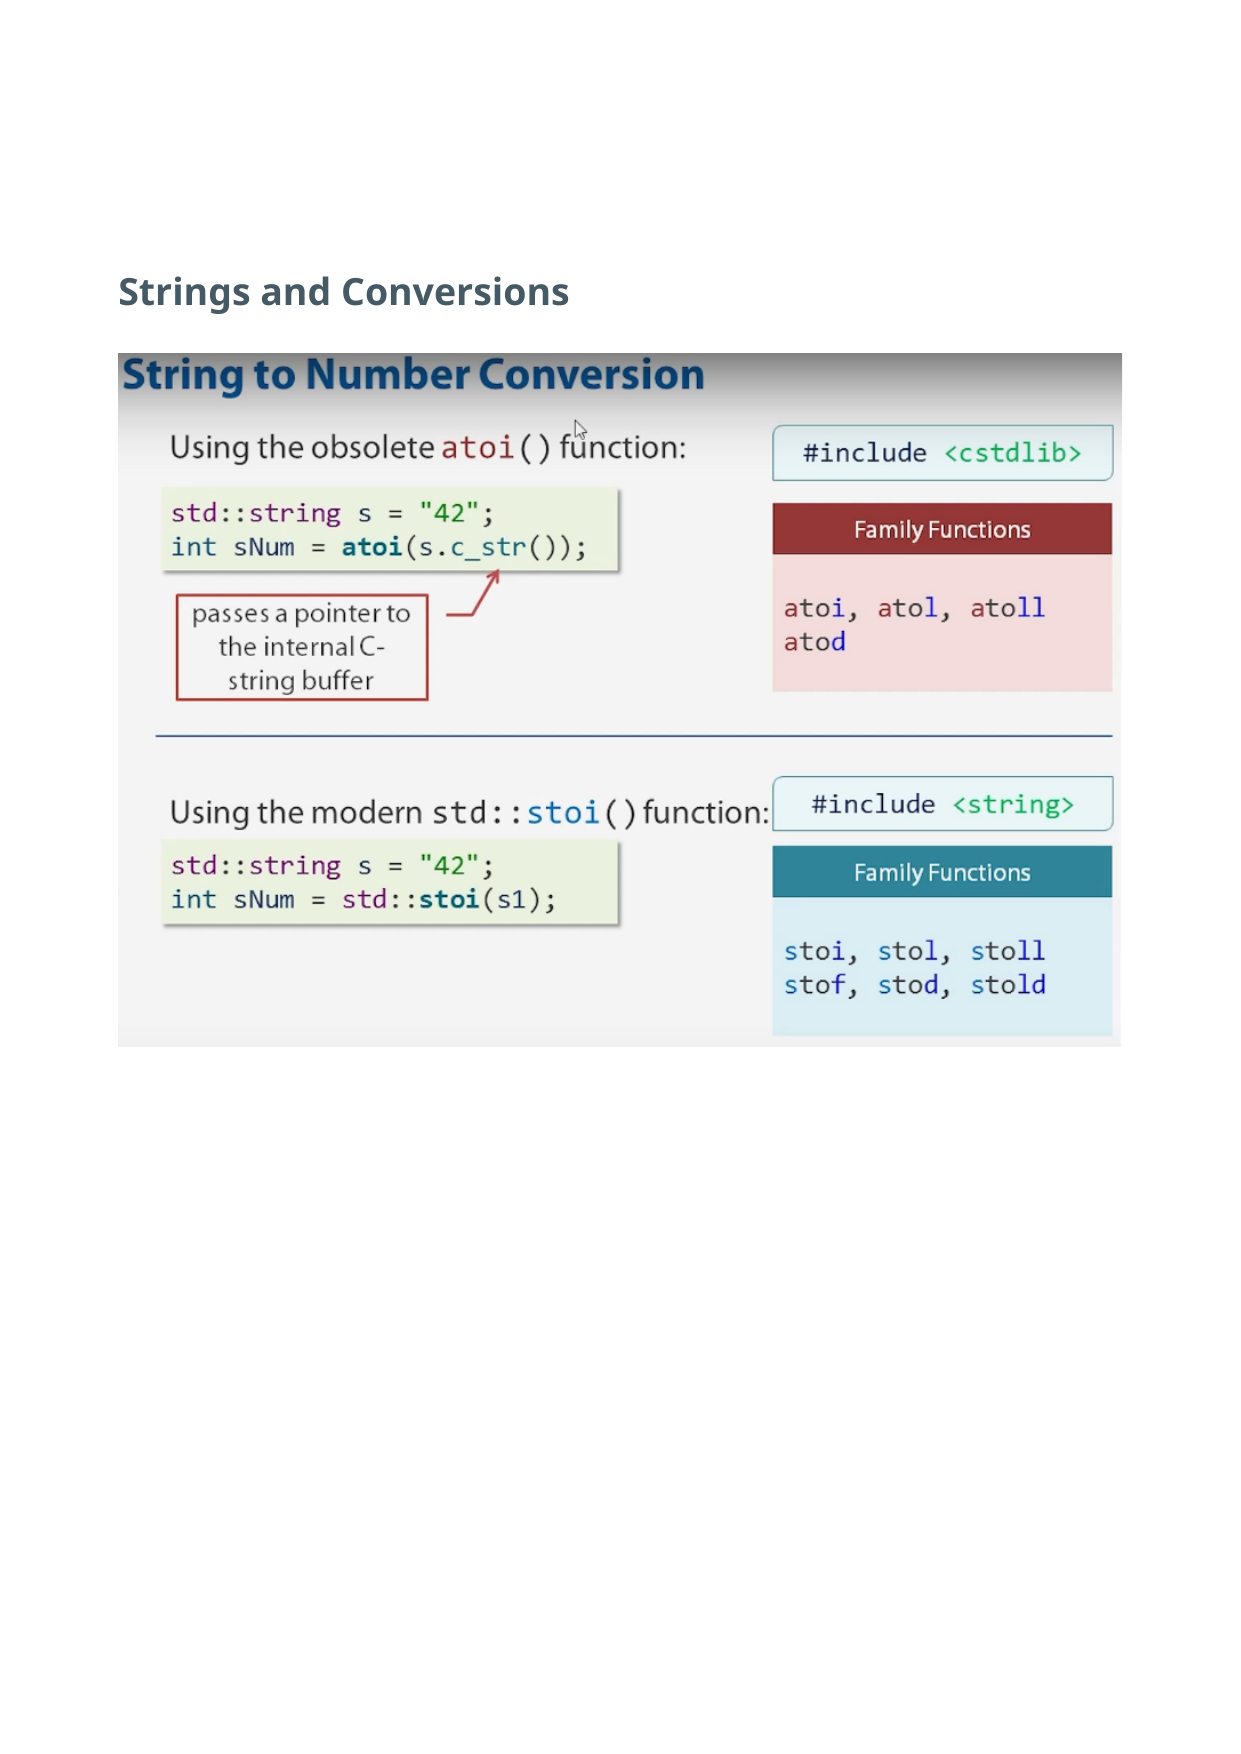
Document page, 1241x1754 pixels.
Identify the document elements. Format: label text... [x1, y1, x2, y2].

picture [118, 353, 1123, 1047]
subtitle Strings and Conversions [118, 265, 1122, 316]
